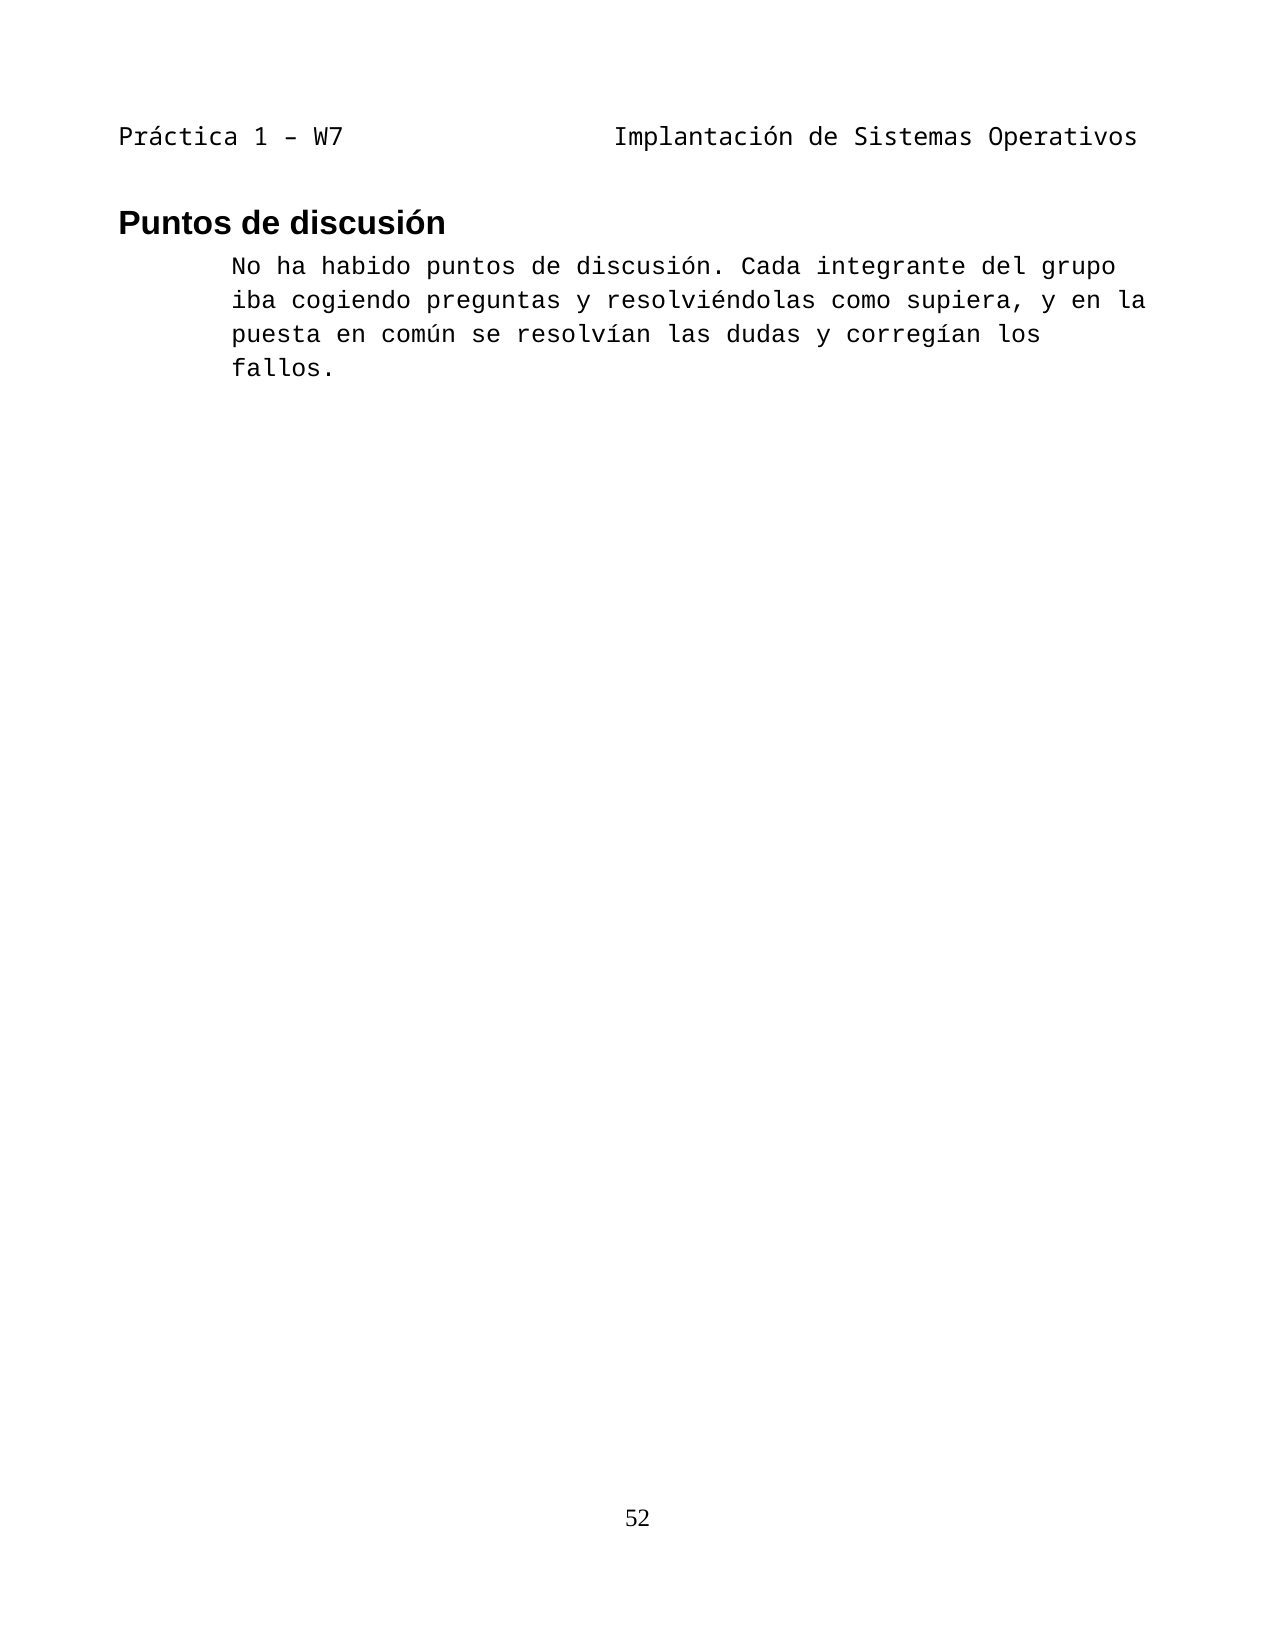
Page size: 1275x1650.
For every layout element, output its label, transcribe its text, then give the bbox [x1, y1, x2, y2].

text Puntos de discusión [118, 202, 1157, 241]
text No ha habido puntos de discusión. Cada integrante del grupo iba cogiendo preguntas y resolviéndolas como supiera, y en la puesta en común se resolvían las dudas y corregían los fallos. [231, 254, 1157, 384]
